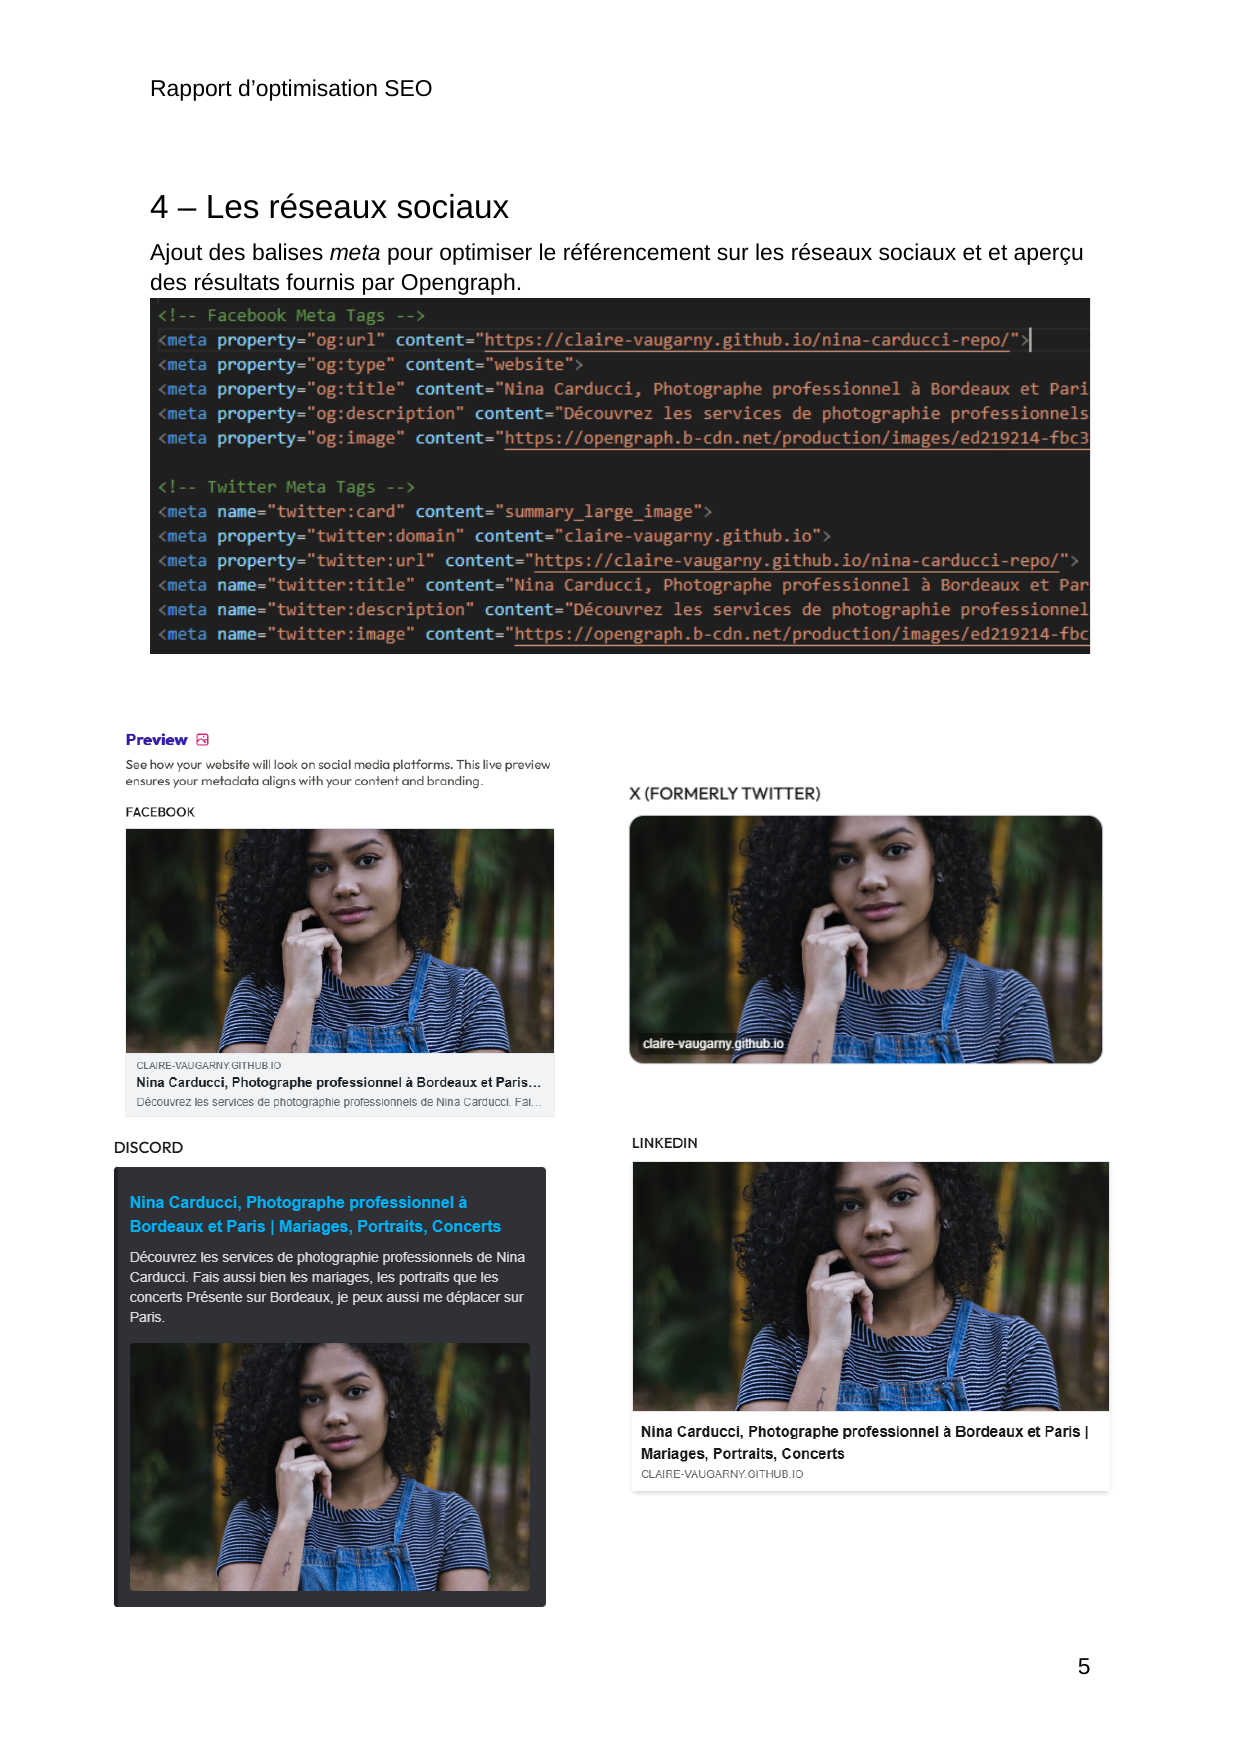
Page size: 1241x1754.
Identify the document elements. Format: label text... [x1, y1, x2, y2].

picture [150, 298, 1091, 654]
picture [626, 1129, 1115, 1496]
picture [109, 1133, 548, 1614]
picture [116, 722, 559, 1121]
picture [621, 780, 1112, 1071]
text Ajout des balises meta pour optimiser le référencement sur les réseaux sociaux et et aperçu des résultats fournis par Opengraph. [150, 238, 1090, 295]
subtitle 4 – Les réseaux sociaux [150, 187, 1090, 226]
